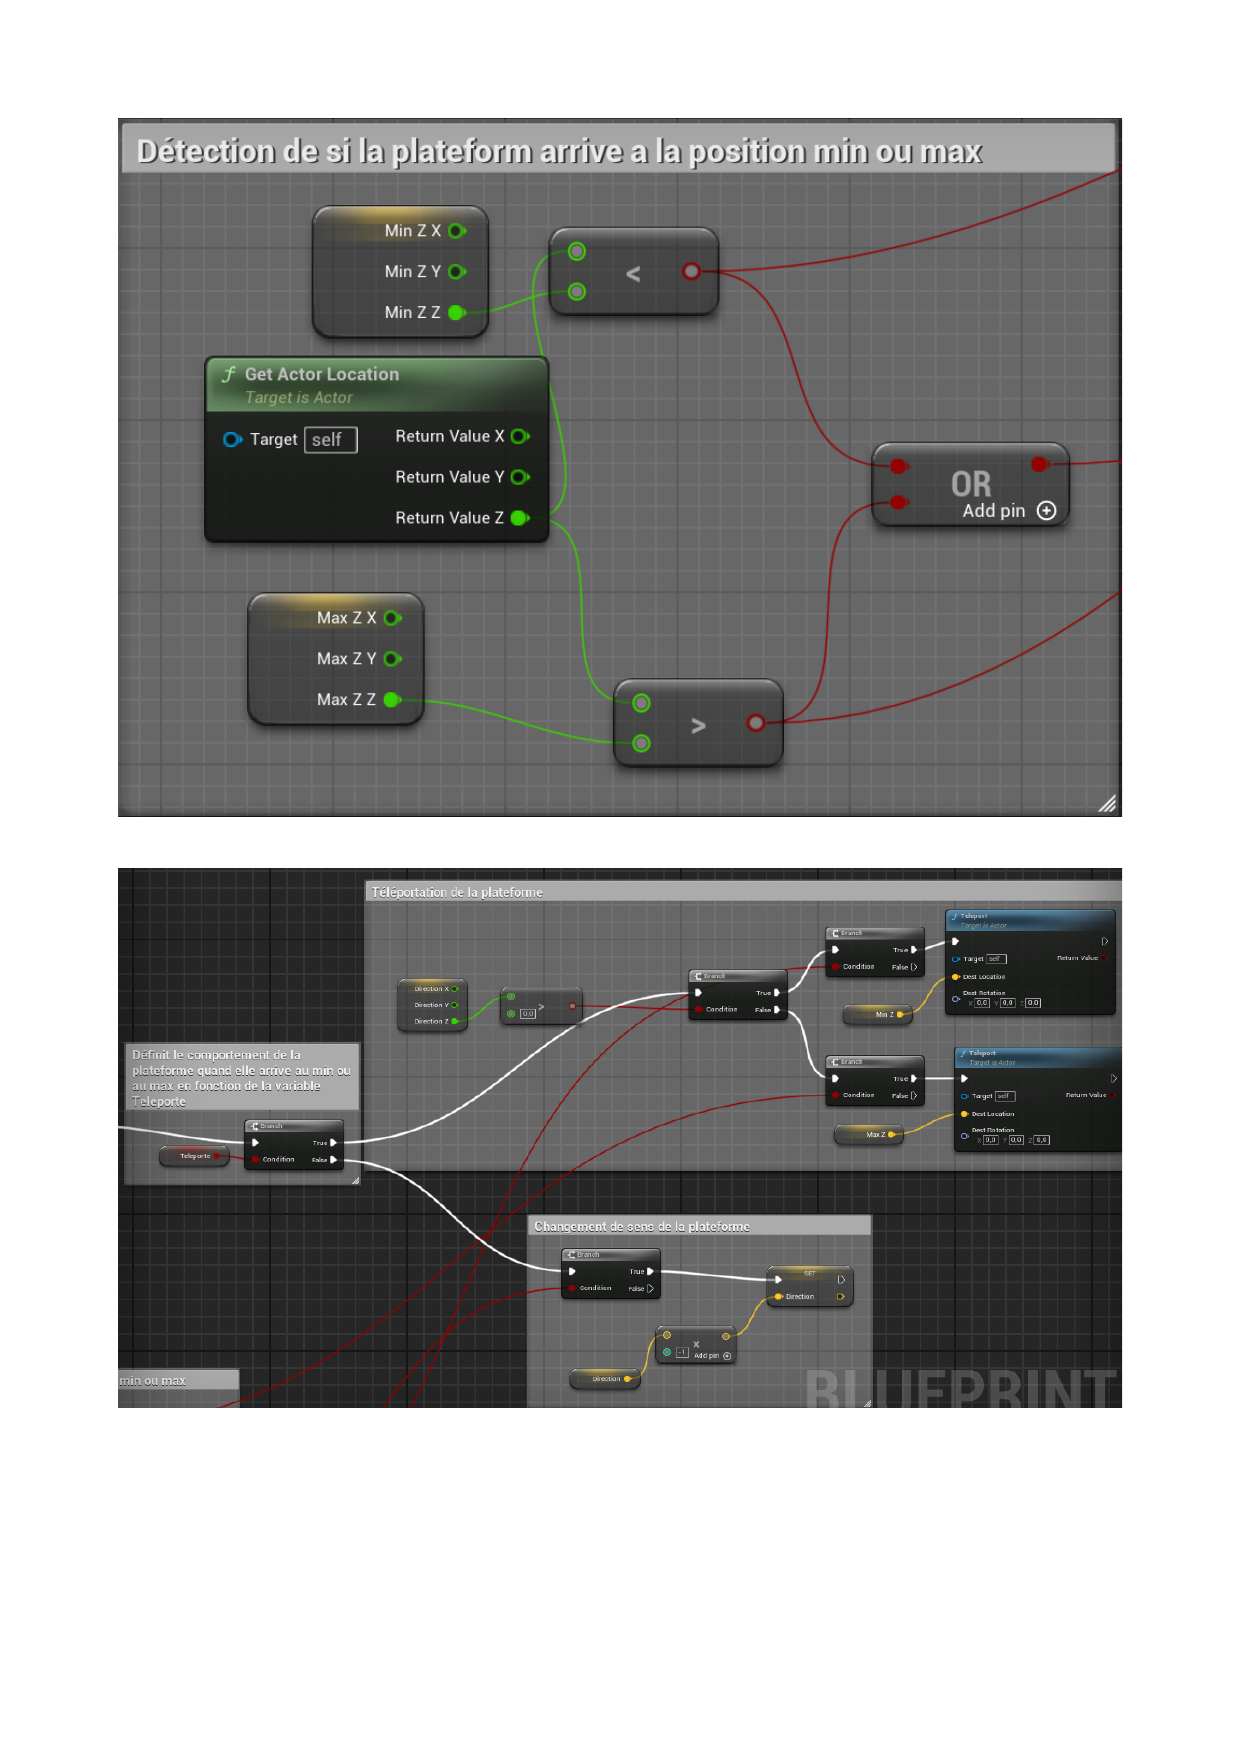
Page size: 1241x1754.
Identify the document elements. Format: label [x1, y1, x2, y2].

picture [118, 118, 1123, 817]
picture [118, 868, 1123, 1408]
